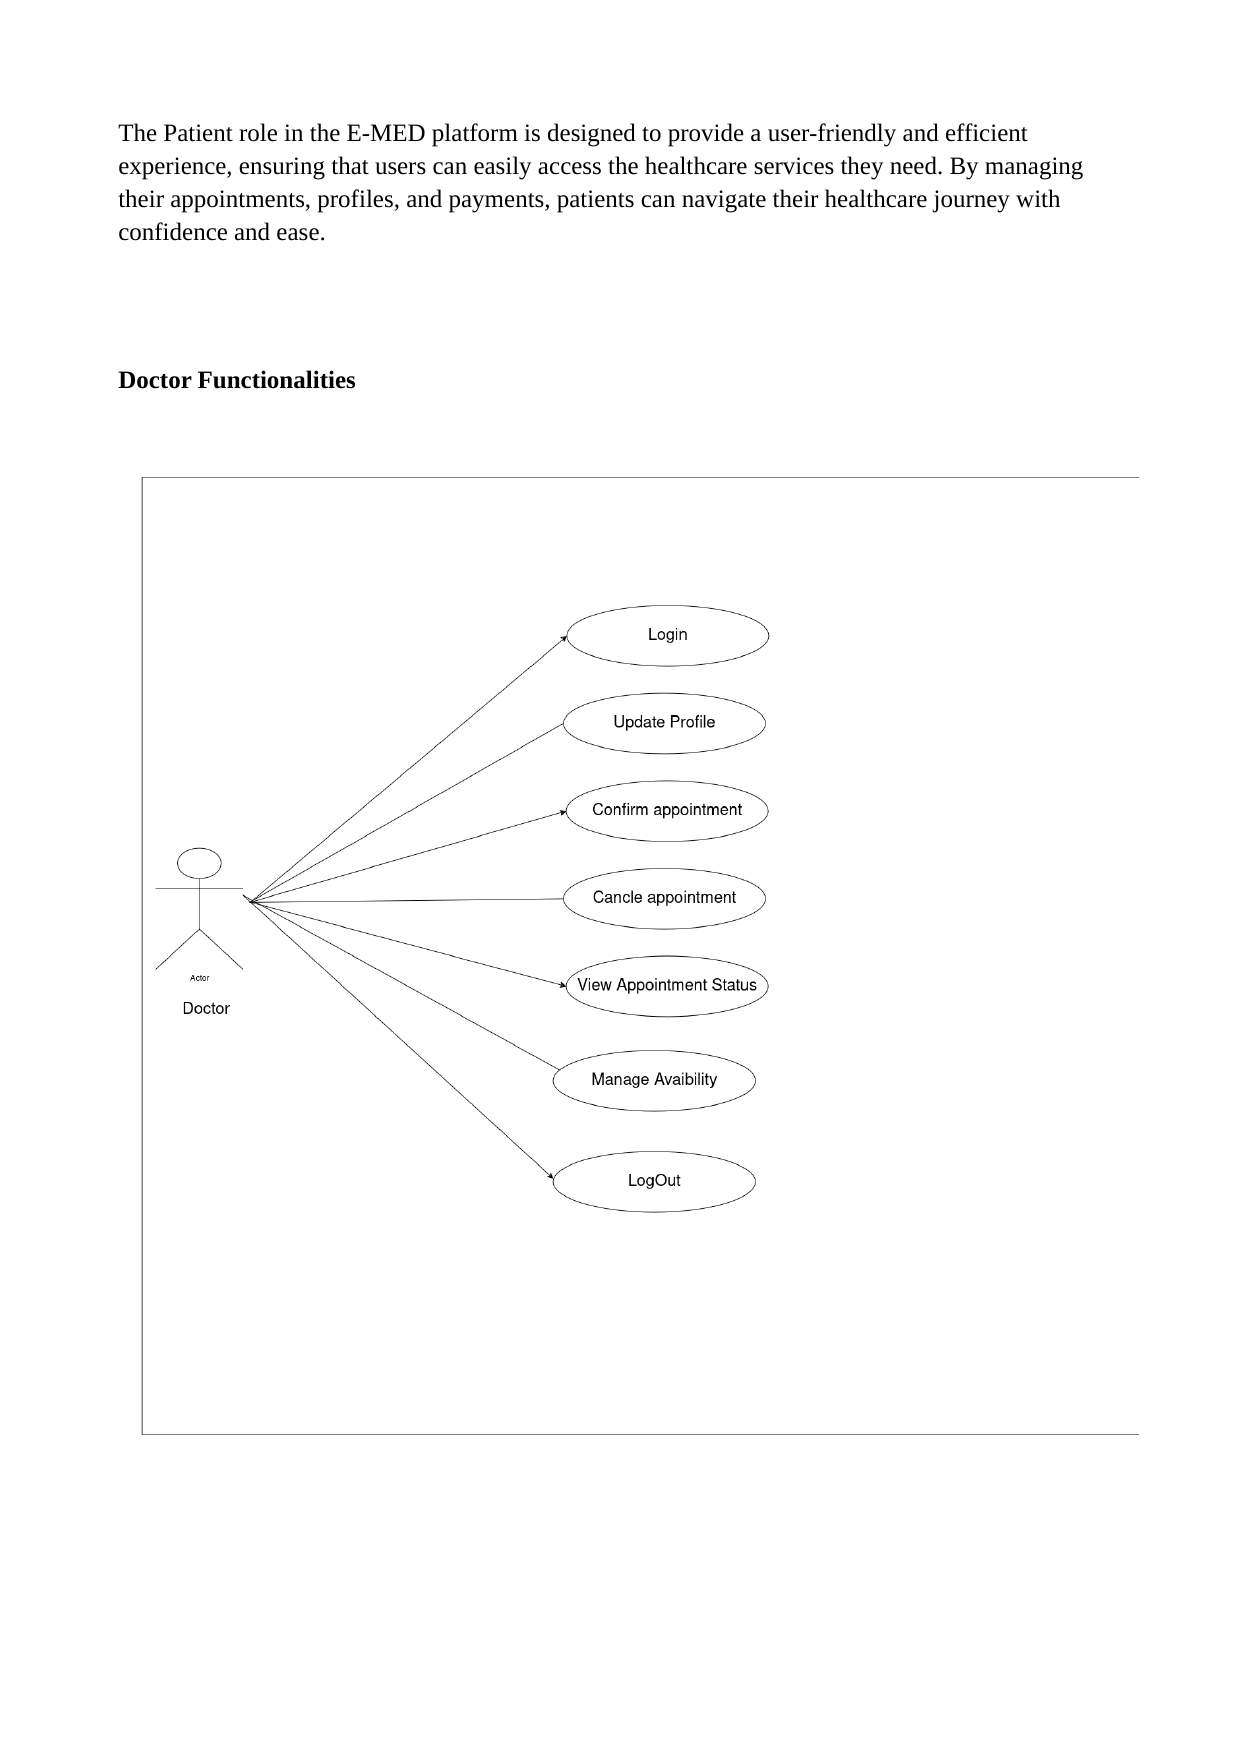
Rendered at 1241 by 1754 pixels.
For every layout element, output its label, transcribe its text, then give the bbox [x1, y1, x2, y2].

picture [135, 477, 1139, 1435]
text The Patient role in the E-MED platform is designed to provide a user-friendly and efficient experience, ensuring that users can easily access the healthcare services they need. By managing their appointments, profiles, and payments, patients can navigate their healthcare journey with confidence and ease. [118, 118, 1122, 246]
subtitle Doctor Functionalities [118, 366, 1122, 394]
